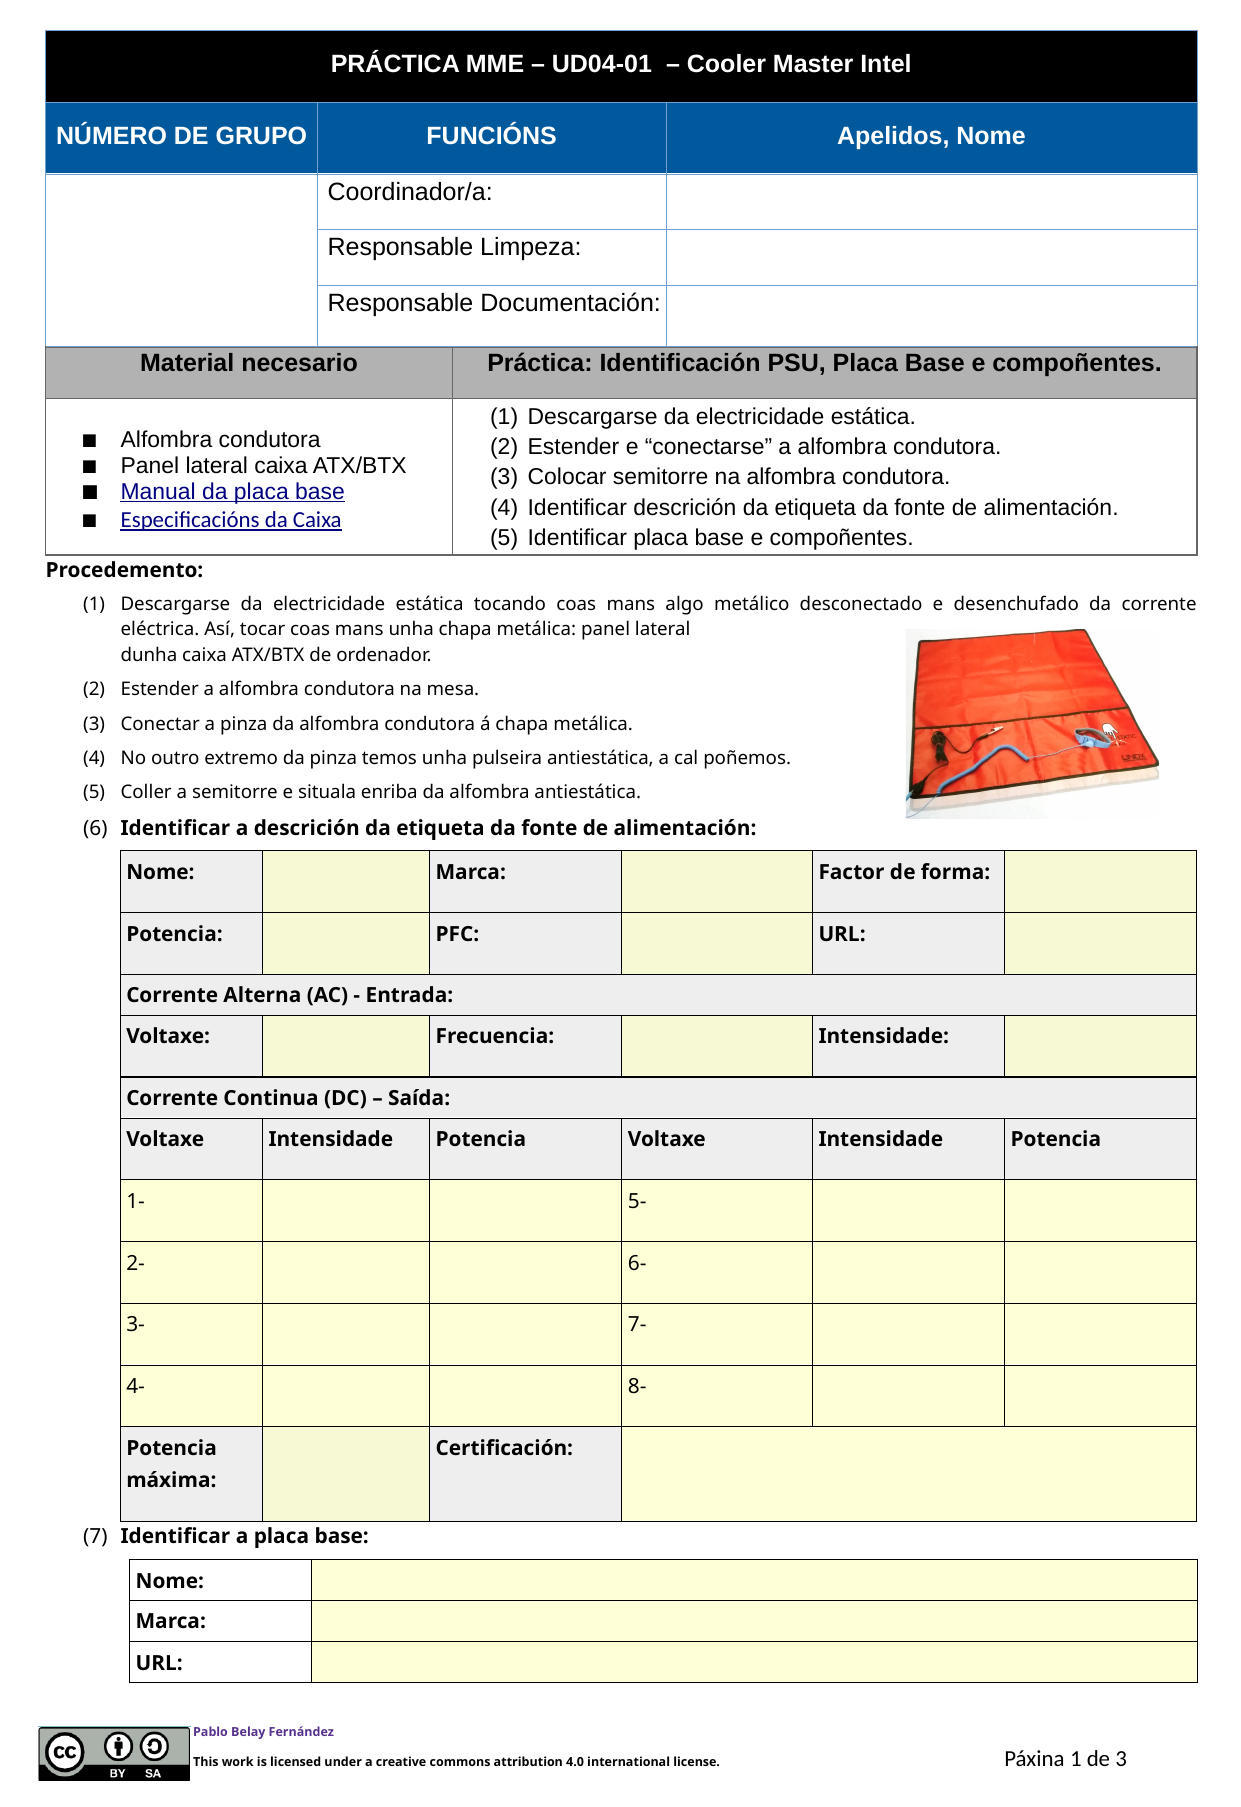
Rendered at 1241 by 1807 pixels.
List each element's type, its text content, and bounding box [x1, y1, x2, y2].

table_cell [813, 1304, 1004, 1364]
table_header Nome: [121, 851, 262, 912]
table_cell 3- [121, 1304, 262, 1364]
table_header [263, 851, 429, 912]
table_header Factor de forma: [813, 851, 1004, 912]
table_cell Certificación: [430, 1427, 621, 1521]
table_cell Responsable Documentación: [318, 286, 666, 346]
table_cell NÚMERO DE GRUPO [46, 103, 317, 173]
table_cell Voltaxe [622, 1119, 812, 1179]
table_cell [813, 1180, 1004, 1241]
table_cell Voltaxe: [121, 1016, 262, 1076]
list [1160, 641, 1197, 667]
list [1160, 675, 1197, 701]
list dunha caixa ATX/BTX de ordenador. [83, 641, 905, 667]
table_cell URL: [130, 1642, 311, 1682]
table_cell URL: [813, 913, 1004, 974]
table_cell [813, 1366, 1004, 1426]
table_cell 7- [622, 1304, 812, 1364]
table_cell [1005, 1304, 1196, 1364]
table_header Nome: [130, 1560, 311, 1600]
table_cell [667, 175, 1197, 229]
list Descargarse da electricidade estática tocando coas mans algo metálico desconectado e desenchufado da corrente eléctrica. Así, tocar coas mans unha chapa metálica: panel lateral [83, 590, 1197, 641]
table_cell PFC: [430, 913, 621, 974]
table_header PRÁCTICA MME – UD04-01 – Cooler Master Intel [46, 31, 1197, 102]
table_cell [667, 230, 1197, 284]
table_cell Alfombra condutora Panel lateral caixa ATX/BTX Manual da placa base Especificacións da Caixa [46, 399, 452, 554]
table_cell [622, 913, 812, 974]
table_cell Frecuencia: [430, 1016, 621, 1076]
table_cell 4- [121, 1366, 262, 1426]
table_cell [622, 1427, 1196, 1521]
table_cell [1005, 1016, 1196, 1076]
table_cell [1005, 1366, 1196, 1426]
table_cell [263, 1016, 429, 1076]
table_cell 6- [622, 1242, 812, 1303]
table_cell Corrente Continua (DC) – Saída: [121, 1078, 1196, 1117]
table_cell [263, 913, 429, 974]
table_header Práctica: Identificación PSU, Placa Base e compoñentes. [453, 348, 1196, 398]
table_cell 5- [622, 1180, 812, 1241]
table_cell [430, 1180, 621, 1241]
list Identificar a placa base: [83, 1522, 1197, 1550]
table_cell [312, 1642, 1197, 1682]
table_cell Intensidade [813, 1119, 1004, 1179]
table_header [622, 851, 812, 912]
picture [905, 629, 1160, 819]
table_cell [263, 1366, 429, 1426]
table_cell Corrente Alterna (AC) - Entrada: [121, 975, 1196, 1015]
table_cell [263, 1242, 429, 1303]
table_cell FUNCIÓNS [318, 103, 666, 173]
table_cell [813, 1242, 1004, 1303]
table_cell Coordinador/a: [318, 175, 666, 229]
table_header [1005, 851, 1196, 912]
list Conectar a pinza da alfombra condutora á chapa metálica. [83, 710, 905, 735]
table_cell Potencia máxima: [121, 1427, 262, 1521]
table_cell [312, 1601, 1197, 1641]
table_cell [622, 1016, 812, 1076]
table_cell 1- [121, 1180, 262, 1241]
list No outro extremo da pinza temos unha pulseira antiestática, a cal poñemos. [83, 744, 905, 770]
table_cell Voltaxe [121, 1119, 262, 1179]
table_cell [46, 175, 317, 346]
table_cell [263, 1304, 429, 1364]
table_cell Potencia: [121, 913, 262, 974]
table_cell [1005, 1242, 1196, 1303]
list Estender a alfombra condutora na mesa. [83, 675, 905, 701]
table_cell [263, 1180, 429, 1241]
text Procedemento: [45, 556, 1197, 584]
table_header Marca: [430, 851, 621, 912]
table_header [312, 1560, 1197, 1600]
table_cell [1005, 913, 1196, 974]
table_cell [430, 1366, 621, 1426]
table_cell [1005, 1180, 1196, 1241]
table_cell [430, 1304, 621, 1364]
table_header Material necesario [46, 348, 452, 398]
table_cell Descargarse da electricidade estática. Estender e “conectarse” a alfombra condutora. Colocar semitorre na alfombra condutora. Identificar descrición da etiqueta da fonte de alimentación. Identificar placa base e compoñentes. [453, 399, 1196, 554]
table_cell 8- [622, 1366, 812, 1426]
table_cell Responsable Limpeza: [318, 230, 666, 284]
list Identificar a descrición da etiqueta da fonte de alimentación: [83, 813, 1197, 841]
table_cell Apelidos, Nome [667, 103, 1197, 173]
picture [37, 1725, 191, 1783]
table_cell 2- [121, 1242, 262, 1303]
table_cell Intensidade: [813, 1016, 1004, 1076]
table_cell [430, 1242, 621, 1303]
table_cell Intensidade [263, 1119, 429, 1179]
list Coller a semitorre e situala enriba da alfombra antiestática. [83, 778, 905, 804]
table_cell Potencia [430, 1119, 621, 1179]
table_cell [263, 1427, 429, 1521]
table_cell [667, 286, 1197, 346]
table_cell Potencia [1005, 1119, 1196, 1179]
table_cell Marca: [130, 1601, 311, 1641]
